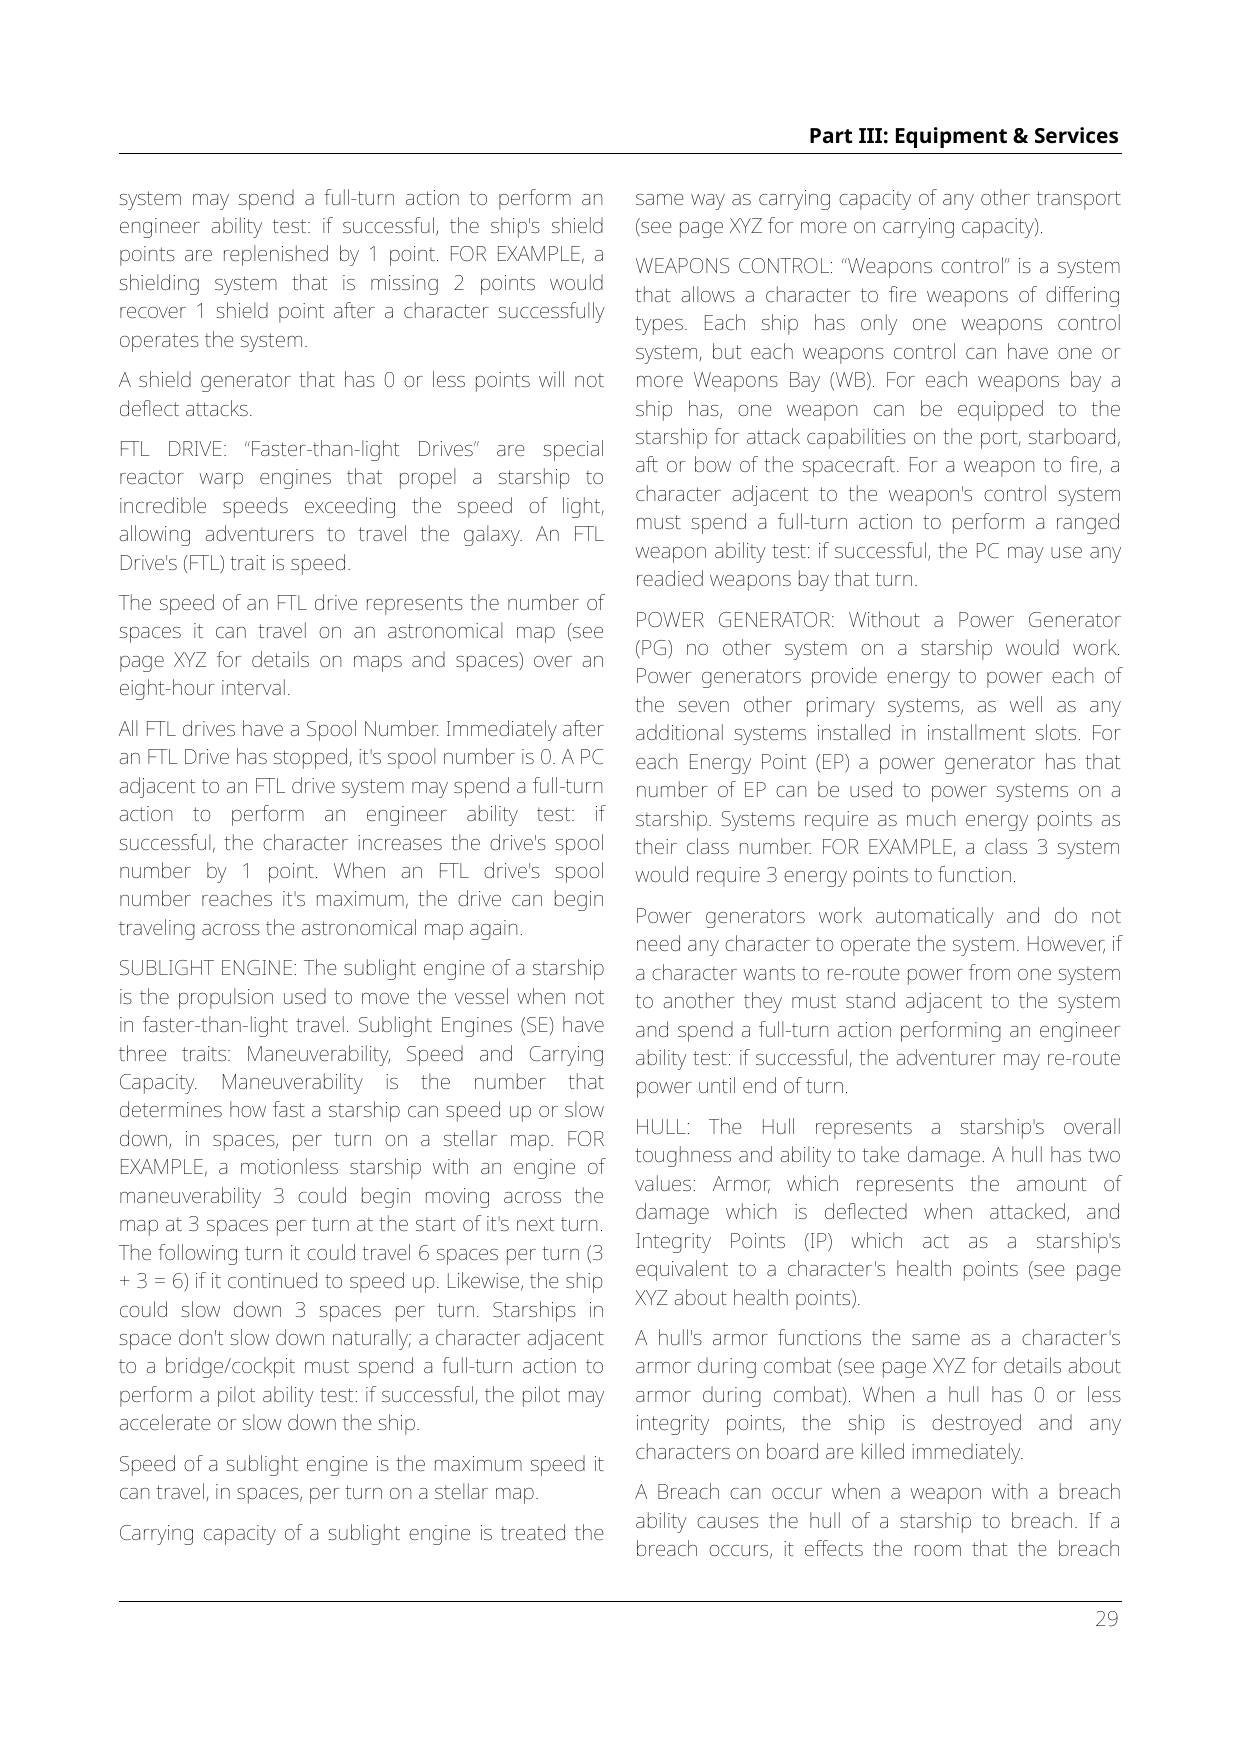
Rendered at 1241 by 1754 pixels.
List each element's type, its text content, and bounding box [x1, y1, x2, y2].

text system may spend a full-turn action to perform an engineer ability test: if successful, the ship's shield points are replenished by 1 point. FOR EXAMPLE, a shielding system that is missing 2 points would recover 1 shield point after a character successfully operates the system. [118, 183, 605, 353]
text WEAPONS CONTROL: “Weapons control” is a system that allows a character to fire weapons of differing types. Each ship has only one weapons control system, but each weapons control can have one or more Weapons Bay (WB). For each weapons bay a ship has, one weapon can be equipped to the starship for attack capabilities on the port, starboard, aft or bow of the spacecraft. For a weapon to fire, a character adjacent to the weapon's control system must spend a full-turn action to perform a ranged weapon ability test: if successful, the PC may use any readied weapons bay that turn. [635, 251, 1122, 593]
text SUBLIGHT ENGINE: The sublight engine of a starship is the propulsion used to move the vessel when not in faster-than-light travel. Sublight Engines (SE) have three traits: Maneuverability, Speed and Carrying Capacity. Maneuverability is the number that determines how fast a starship can speed up or slow down, in spaces, per turn on a stellar map. FOR EXAMPLE, a motionless starship with an engine of maneuverability 3 could begin moving across the map at 3 spaces per turn at the start of it's next turn. The following turn it could travel 6 spaces per turn (3 + 3 = 6) if it continued to speed up. Likewise, the ship could slow down 3 spaces per turn. Starships in space don't slow down naturally; a character adjacent to a bridge/cockpit must spend a full-turn action to perform a pilot ability test: if successful, the pilot may accelerate or slow down the ship. [118, 953, 605, 1437]
text Power generators work automatically and do not need any character to operate the system. However, if a character wants to re-route power from one system to another they must stand adjacent to the system and spend a full-turn action performing an engineer ability test: if successful, the adventurer may re-route power until end of turn. [635, 901, 1122, 1100]
text A Breach can occur when a weapon with a breach ability causes the hull of a starship to breach. If a breach occurs, it effects the room that the breach [635, 1477, 1122, 1563]
text All FTL drives have a Spool Number. Immediately after an FTL Drive has stopped, it's spool number is 0. A PC adjacent to an FTL drive system may spend a full-turn action to perform an engineer ability test: if successful, the character increases the drive's spool number by 1 point. When an FTL drive's spool number reaches it's maximum, the drive can begin traveling across the astronomical map again. [118, 714, 605, 941]
text A hull's armor functions the same as a character's armor during combat (see page XYZ for details about armor during combat). When a hull has 0 or less integrity points, the ship is destroyed and any characters on board are killed immediately. [635, 1323, 1122, 1465]
text Carrying capacity of a sublight engine is treated the [118, 1518, 605, 1546]
text FTL DRIVE: “Faster-than-light Drives” are special reactor warp engines that propel a starship to incredible speeds exceeding the speed of light, allowing adventurers to travel the galaxy. An FTL Drive's (FTL) trait is speed. [118, 434, 605, 576]
text POWER GENERATOR: Without a Power Generator (PG) no other system on a starship would work. Power generators provide energy to power each of the seven other primary systems, as well as any additional systems installed in installment slots. For each Energy Point (EP) a power generator has that number of EP can be used to power systems on a starship. Systems require as much energy points as their class number. FOR EXAMPLE, a class 3 system would require 3 energy points to function. [635, 605, 1122, 889]
text Speed of a sublight engine is the maximum speed it can travel, in spaces, per turn on a stellar map. [118, 1449, 605, 1506]
text The speed of an FTL drive represents the number of spaces it can travel on an astronomical map (see page XYZ for details on maps and spaces) over an eight-hour interval. [118, 588, 605, 702]
text HULL: The Hull represents a starship's overall toughness and ability to take damage. A hull has two values: Armor, which represents the amount of damage which is deflected when attacked, and Integrity Points (IP) which act as a starship's equivalent to a character's health points (see page XYZ about health points). [635, 1112, 1122, 1311]
text same way as carrying capacity of any other transport (see page XYZ for more on carrying capacity). [635, 183, 1122, 239]
text A shield generator that has 0 or less points will not deflect attacks. [118, 365, 605, 422]
